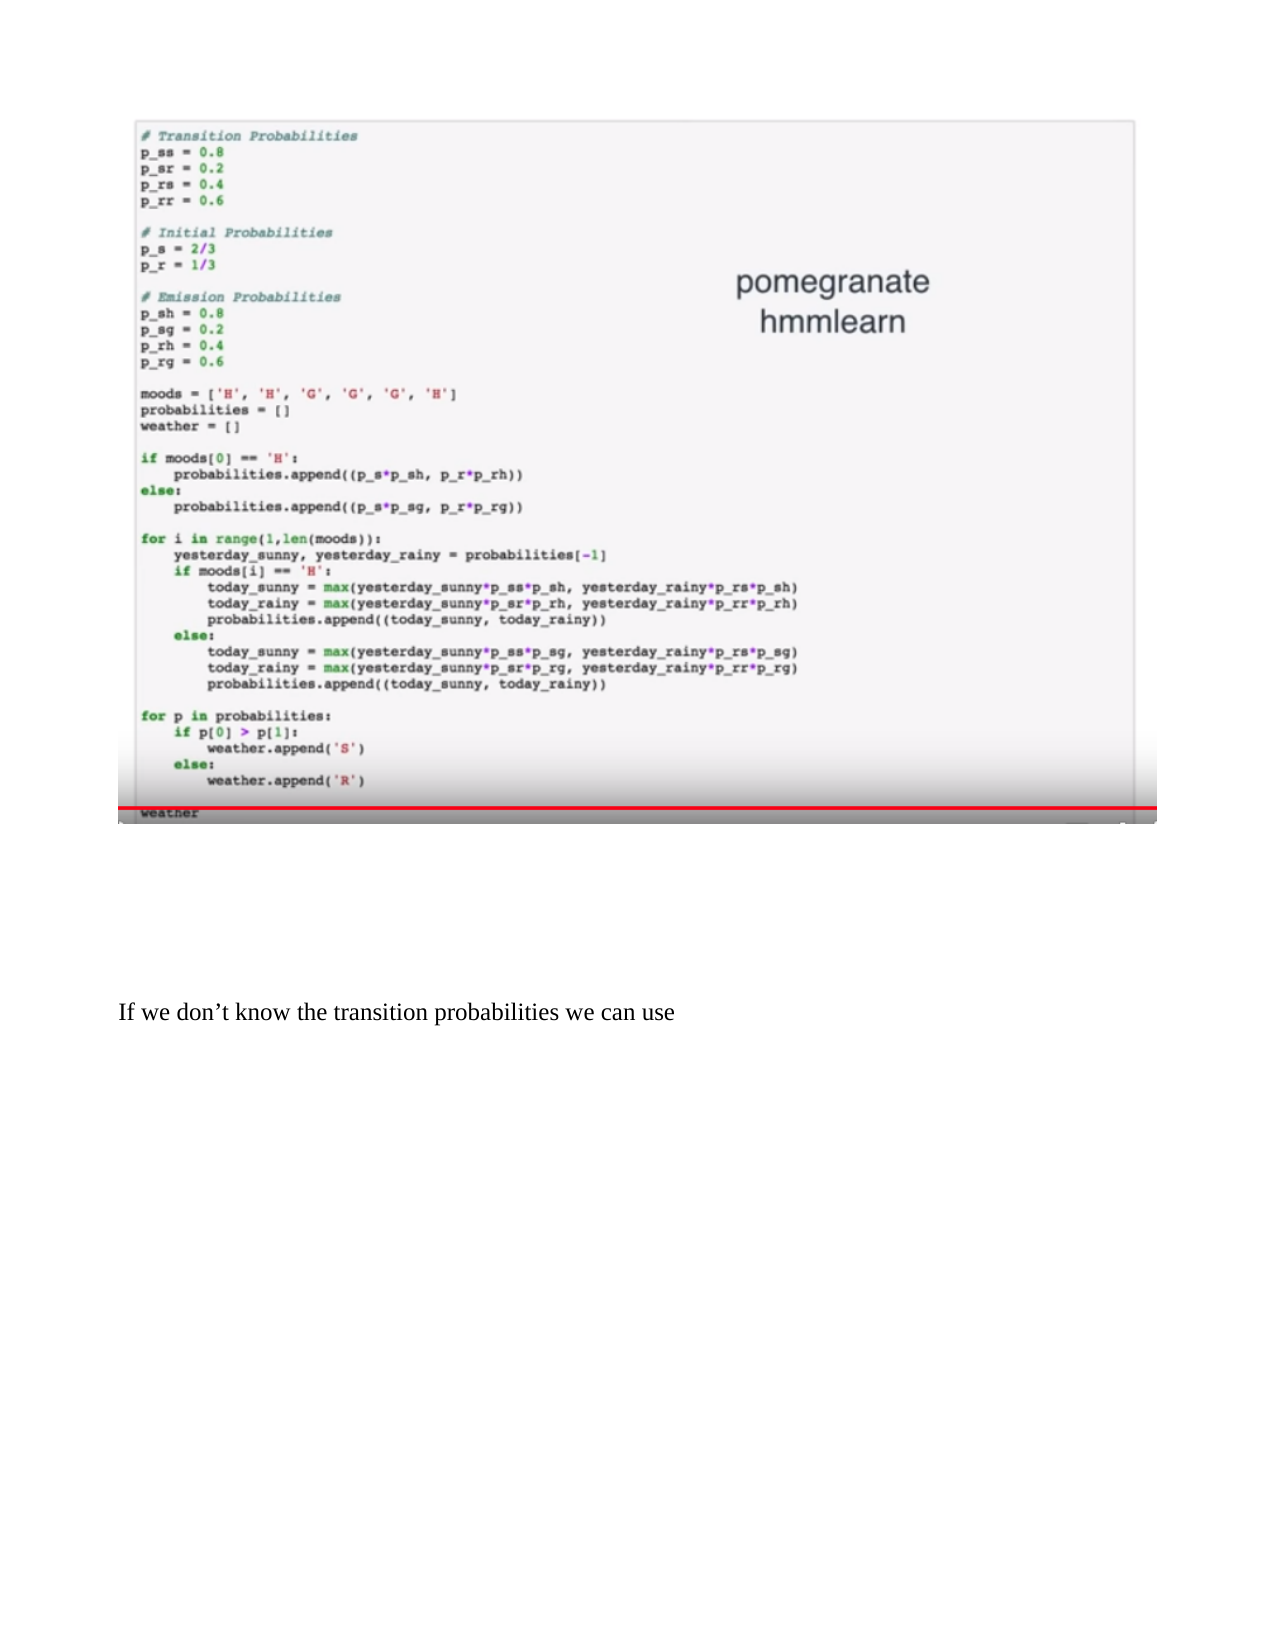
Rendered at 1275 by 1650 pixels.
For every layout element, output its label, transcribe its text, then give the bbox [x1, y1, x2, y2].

picture [118, 118, 1157, 824]
text If we don’t know the transition probabilities we can use [118, 997, 1157, 1025]
